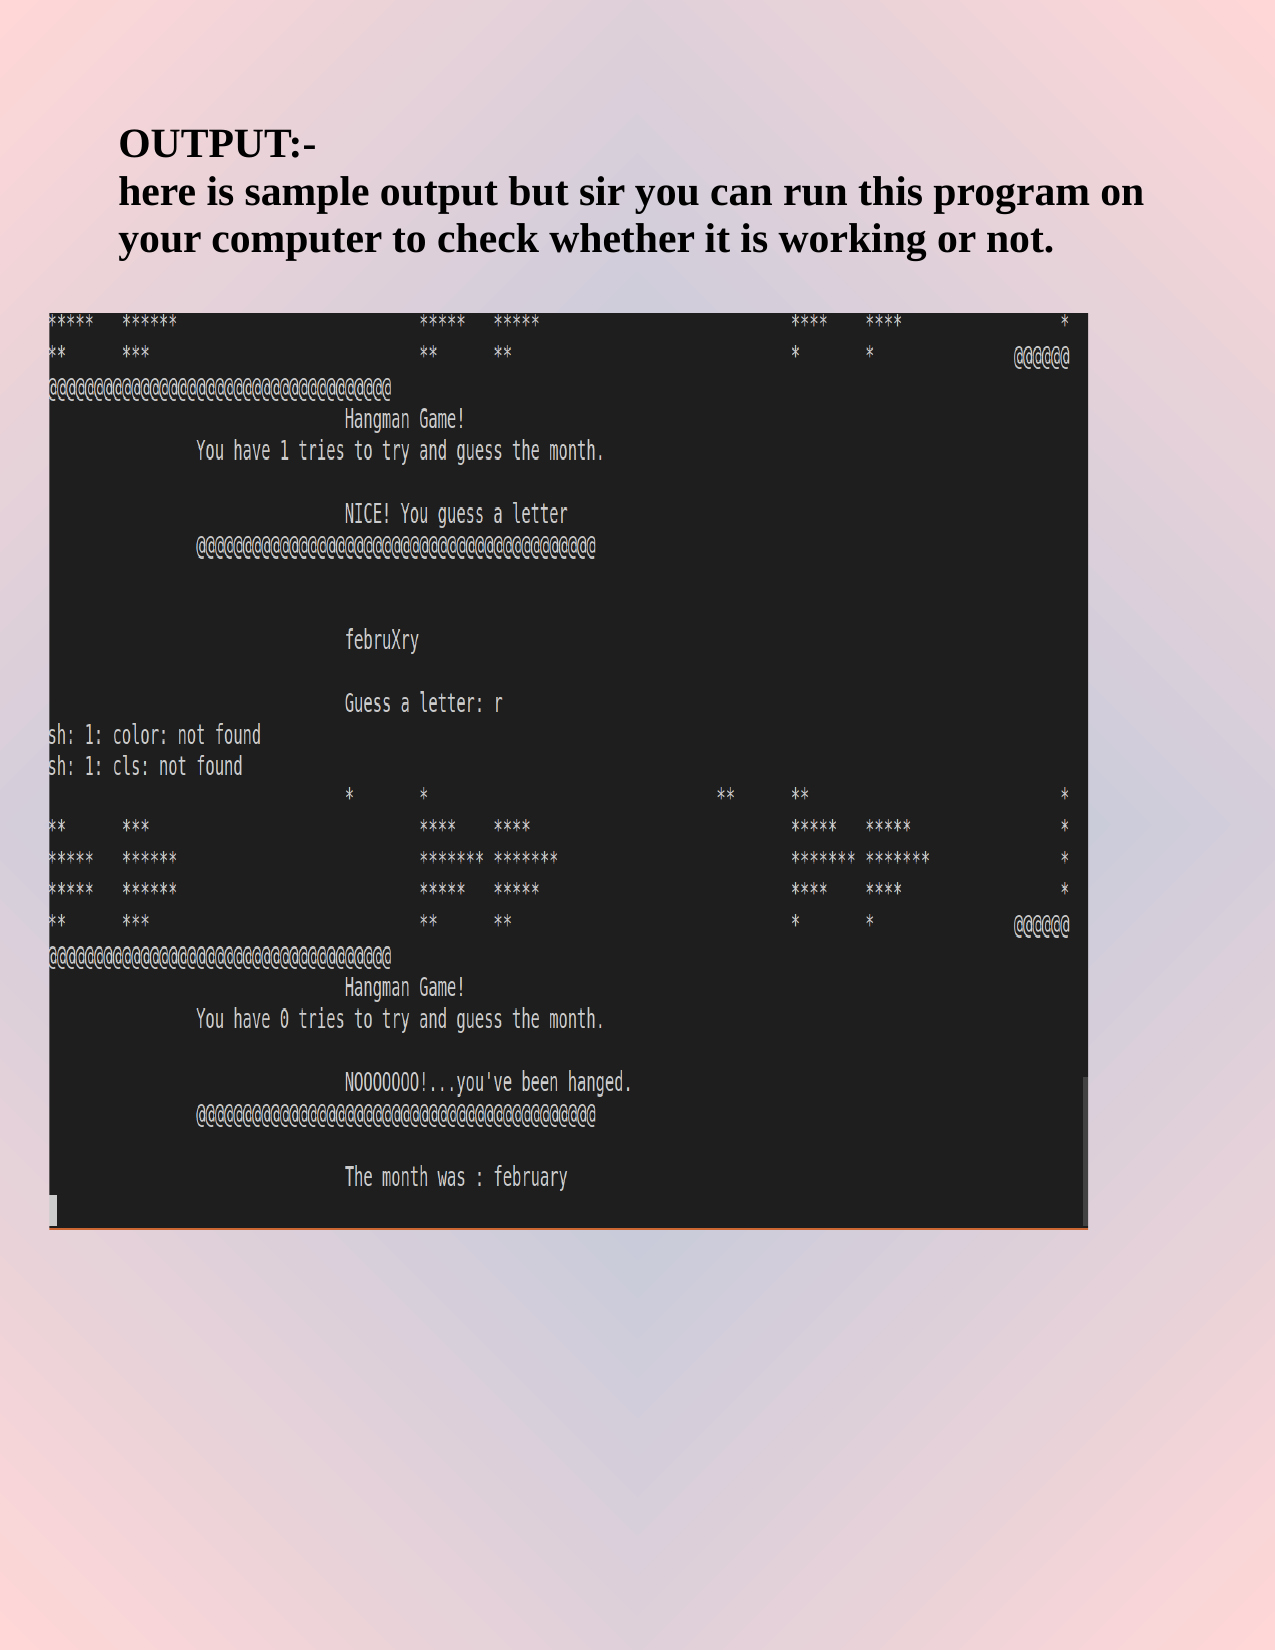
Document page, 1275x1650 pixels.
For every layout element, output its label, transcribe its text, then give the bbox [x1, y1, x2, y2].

text OUTPUT:- [118, 118, 1157, 166]
picture [49, 313, 1089, 1230]
text here is sample output but sir you can run this program on your computer to check whether it is working or not. [118, 166, 1157, 262]
